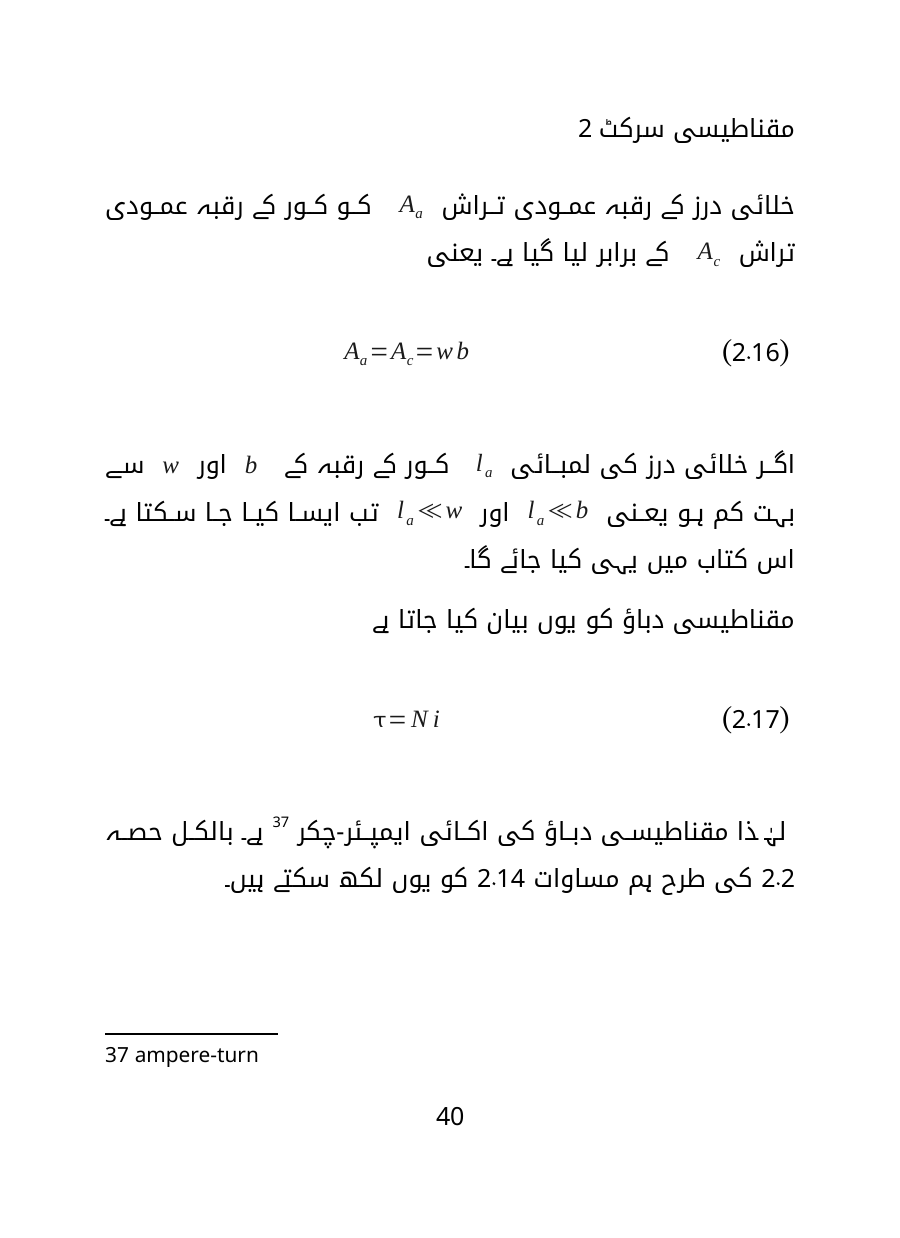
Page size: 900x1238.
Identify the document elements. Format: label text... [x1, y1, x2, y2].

table_header (2.17) [700, 690, 795, 762]
text لہٰذا مقناطیسی دباؤ کی اکائی ایمپئر-چکر ہے۔ بالکل حصہ 2.2 کی طرح ہم مساوات 2.14 کو یوں لکھ سکتے ہیں۔ [105, 808, 795, 903]
text مقناطیسی دباؤ کو یوں بیان کیا جاتا ہے [105, 596, 795, 644]
table_header [105, 324, 699, 395]
table_header [105, 690, 700, 762]
text خلائی درز کے رقبہ عمودی تراش کو کور کے رقبہ عمودی تراش کے برابر لیا گیا ہے۔ یعنی [105, 182, 795, 277]
text ampere-turn [105, 1040, 795, 1068]
table_header (2.16) [699, 324, 795, 395]
text اگر خلائی درز کی لمبائی کور کے رقبہ کے اورسے بہت کم ہو یعنیاورتب ایسا کیا جا سکتا ہے۔ اس کتاب میں یہی کیا جائے گا۔ [105, 442, 795, 584]
